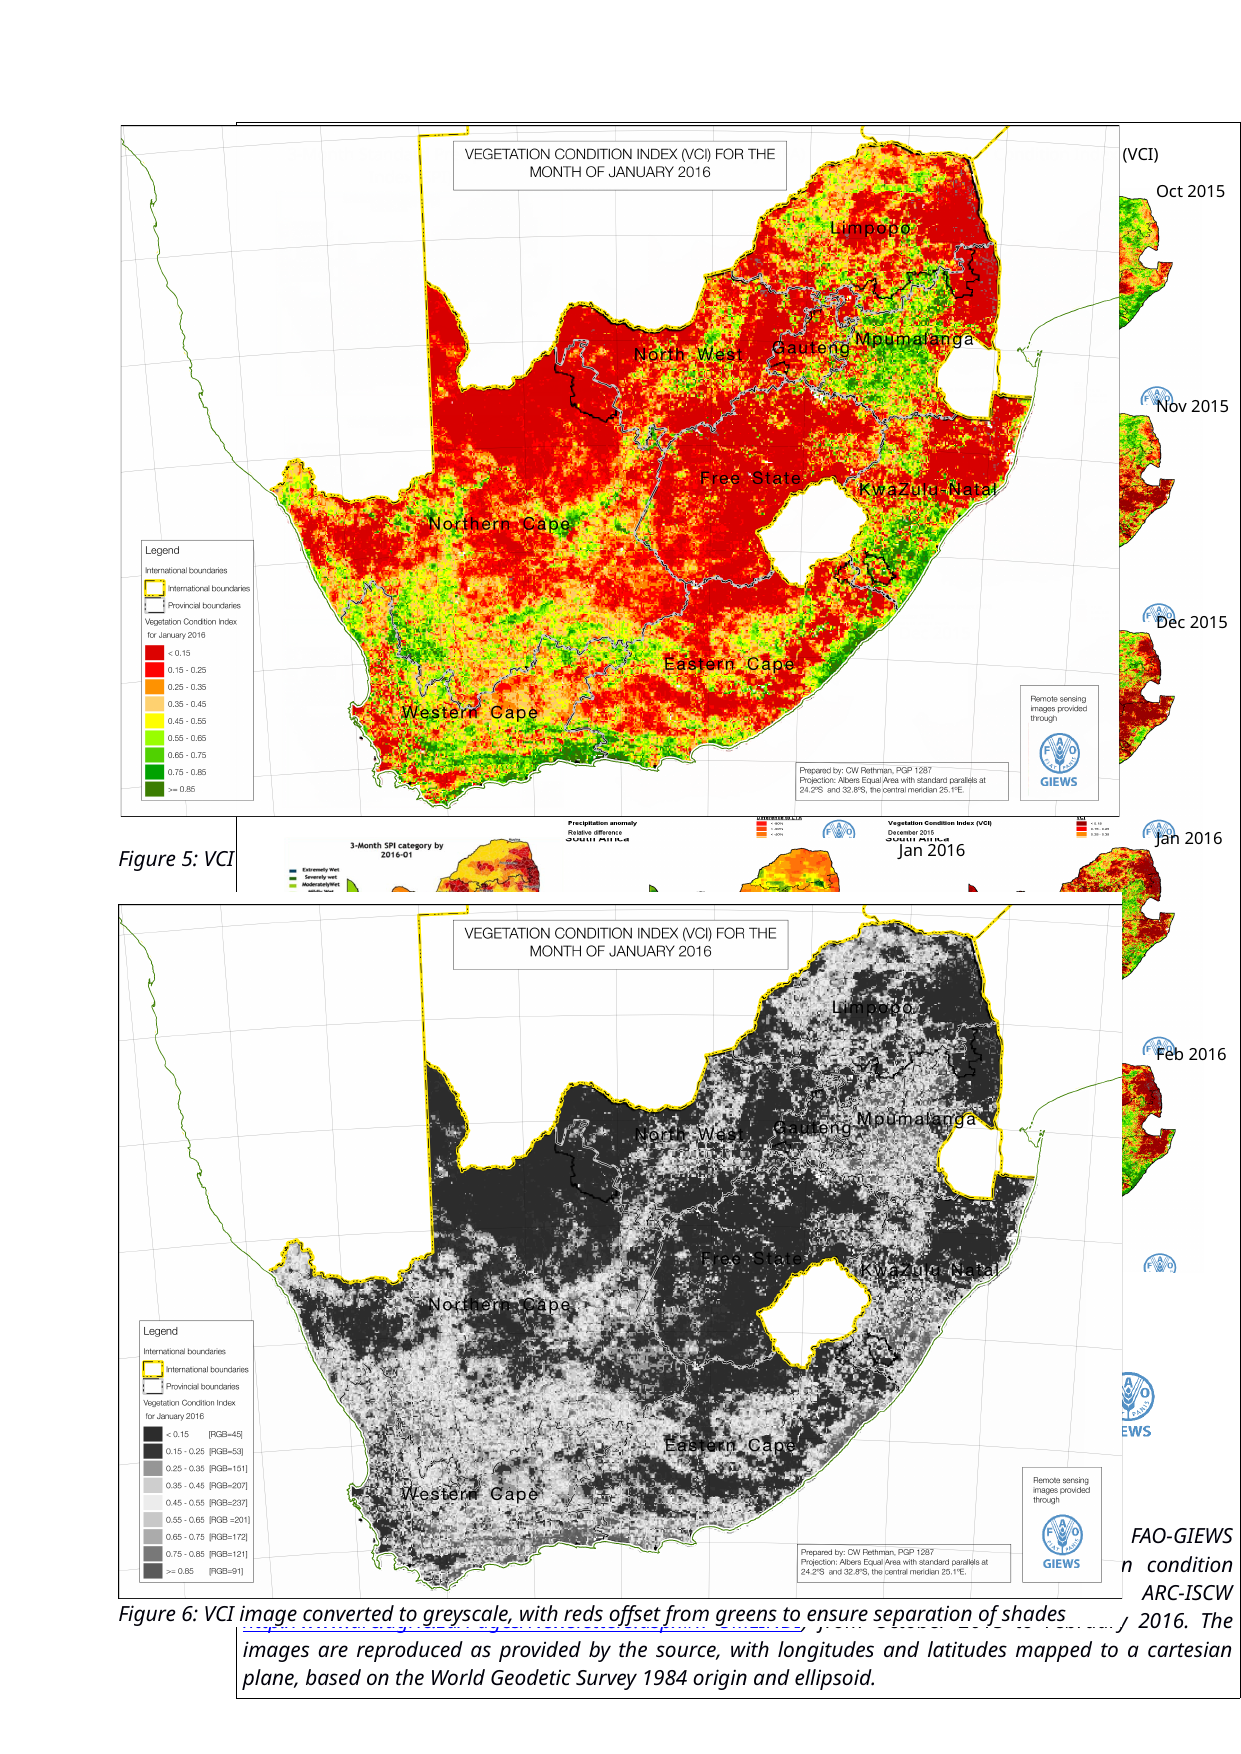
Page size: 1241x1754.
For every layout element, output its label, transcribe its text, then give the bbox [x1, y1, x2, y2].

picture [118, 125, 1204, 1599]
text Figure 5: Monthly rainfall anomaly (source: FAO-GIEWS http://www.fao.org/giews/earthobservation/country/index.jsp?lang=en&code=ZAF#), vegetation condition index (Source: FAO-GIEWS) and standard precipitation index (Source: ARC-ISCW http://www.arc.agric.za/Pages/Newsletters.aspx#k=UMLINDI) from October 2015 to February 2016. The images are reproduced as provided by the source, with longitudes and latitudes mapped to a cartesian plane, based on the World Geodetic Survey 1984 origin and ellipsoid. [243, 1272, 1234, 1692]
picture [1159, 188, 1166, 196]
text Figure 7: VCI image converted to greyscale, with reds offset from greens to ensure separation of shades [118, 1599, 1122, 1627]
text Figure 6: VCI image corrected to the South African Albers Equal Area [118, 131, 236, 873]
